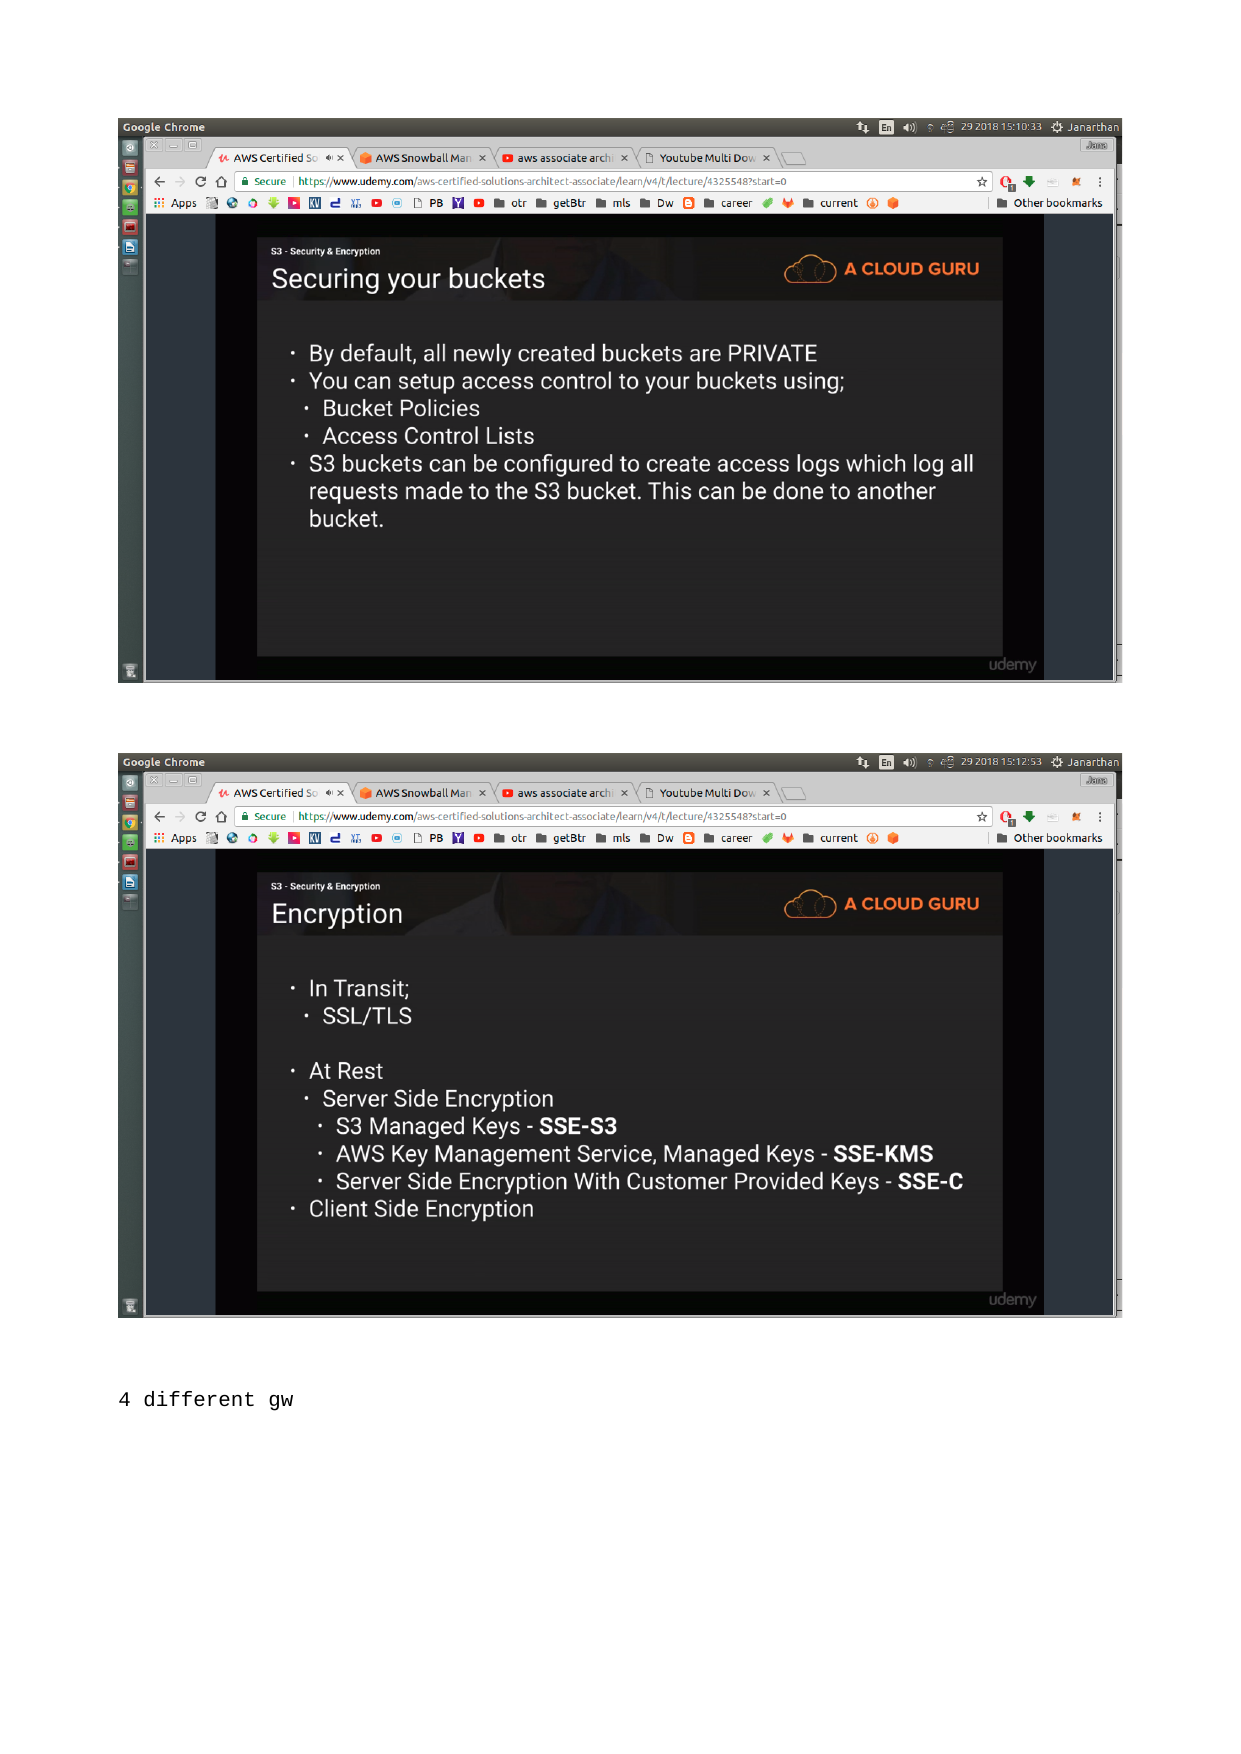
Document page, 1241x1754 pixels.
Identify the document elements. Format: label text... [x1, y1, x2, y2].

picture [118, 753, 1123, 1318]
picture [118, 118, 1123, 683]
text 4 different gw [118, 1389, 1122, 1412]
